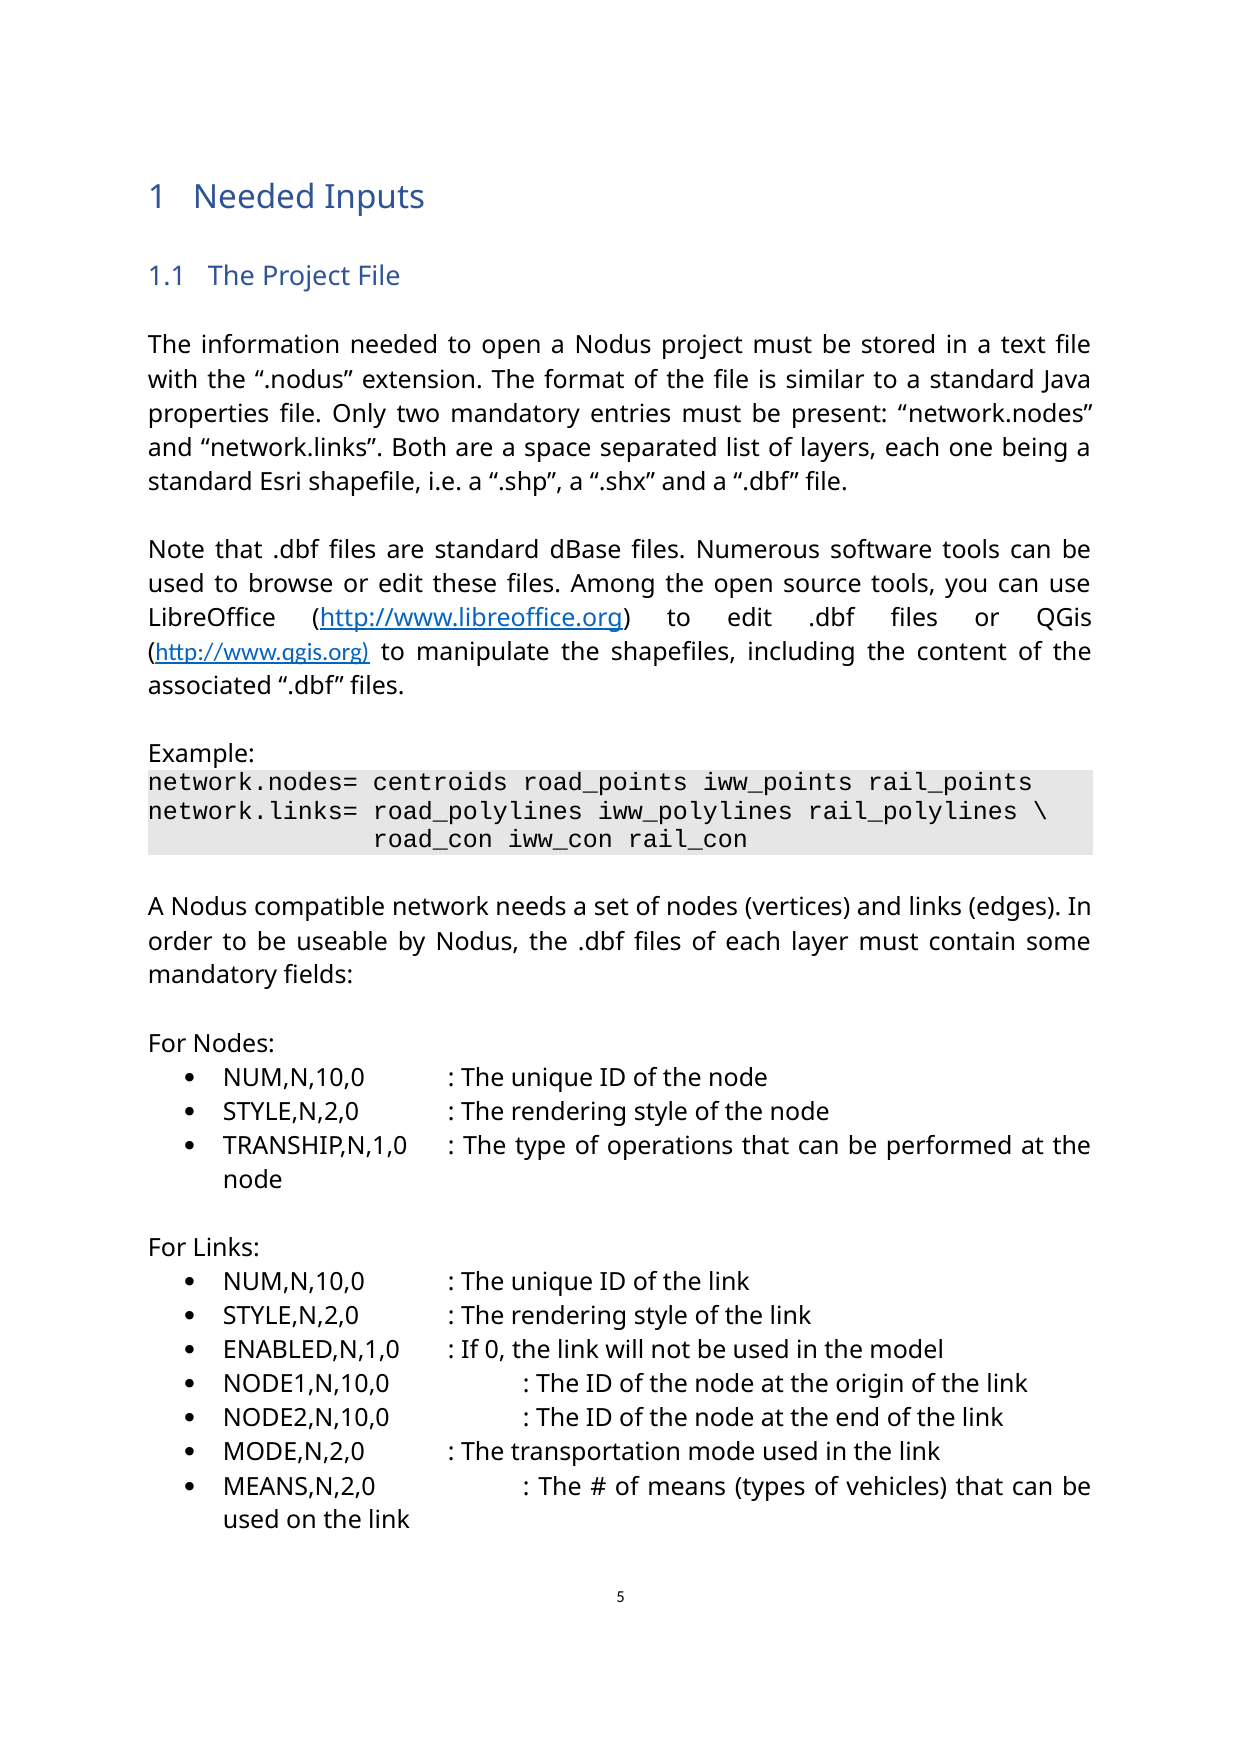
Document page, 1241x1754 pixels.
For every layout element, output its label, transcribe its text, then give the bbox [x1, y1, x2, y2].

list TRANSHIP,N,1,0 : The type of operations that can be performed at the node [185, 1127, 1093, 1196]
list NODE2,N,10,0 : The ID of the node at the end of the link [185, 1400, 1093, 1434]
list ENABLED,N,1,0 : If 0, the link will not be used in the model [185, 1332, 1093, 1366]
text network.nodes= centroids road_points iww_points rail_points [148, 770, 1093, 798]
list STYLE,N,2,0 : The rendering style of the link [185, 1298, 1093, 1332]
text Note that .dbf files are standard dBase files. Numerous software tools can be used to browse or edit these files. Among the open source tools, you can use LibreOffice (http://www.libreoffice.org) to edit .dbf files or QGis (http://www.qgis.org) to manipulate the shapefiles, including the content of the associated “.dbf” files. [148, 532, 1093, 702]
list STYLE,N,2,0 : The rendering style of the node [185, 1093, 1093, 1127]
list NODE1,N,10,0 : The ID of the node at the origin of the link [185, 1366, 1093, 1400]
subtitle The Project File [148, 256, 1093, 293]
text A Nodus compatible network needs a set of nodes (vertices) and links (edges). In order to be useable by Nodus, the .dbf files of each layer must contain some mandatory fields: [148, 889, 1093, 991]
list NUM,N,10,0 : The unique ID of the node [185, 1059, 1093, 1093]
list NUM,N,10,0 : The unique ID of the link [185, 1264, 1093, 1298]
text For Nodes: [148, 1025, 1093, 1059]
text The information needed to open a Nodus project must be stored in a text file with the “.nodus” extension. The format of the file is similar to a standard Java properties file. Only two mandatory entries must be present: “network.nodes” and “network.links”. Both are a space separated list of layers, each one being a standard Esri shapefile, i.e. a “.shp”, a “.shx” and a “.dbf” file. [148, 327, 1093, 497]
text road_con iww_con rail_con [148, 827, 1093, 855]
subtitle Needed Inputs [148, 173, 1093, 218]
text For Links: [148, 1230, 1093, 1264]
list MODE,N,2,0 : The transportation mode used in the link [185, 1434, 1093, 1468]
list MEANS,N,2,0 : The # of means (types of vehicles) that can be used on the link [185, 1468, 1093, 1536]
text Example: [148, 736, 1093, 770]
text network.links= road_polylines iww_polylines rail_polylines \ [148, 798, 1093, 827]
